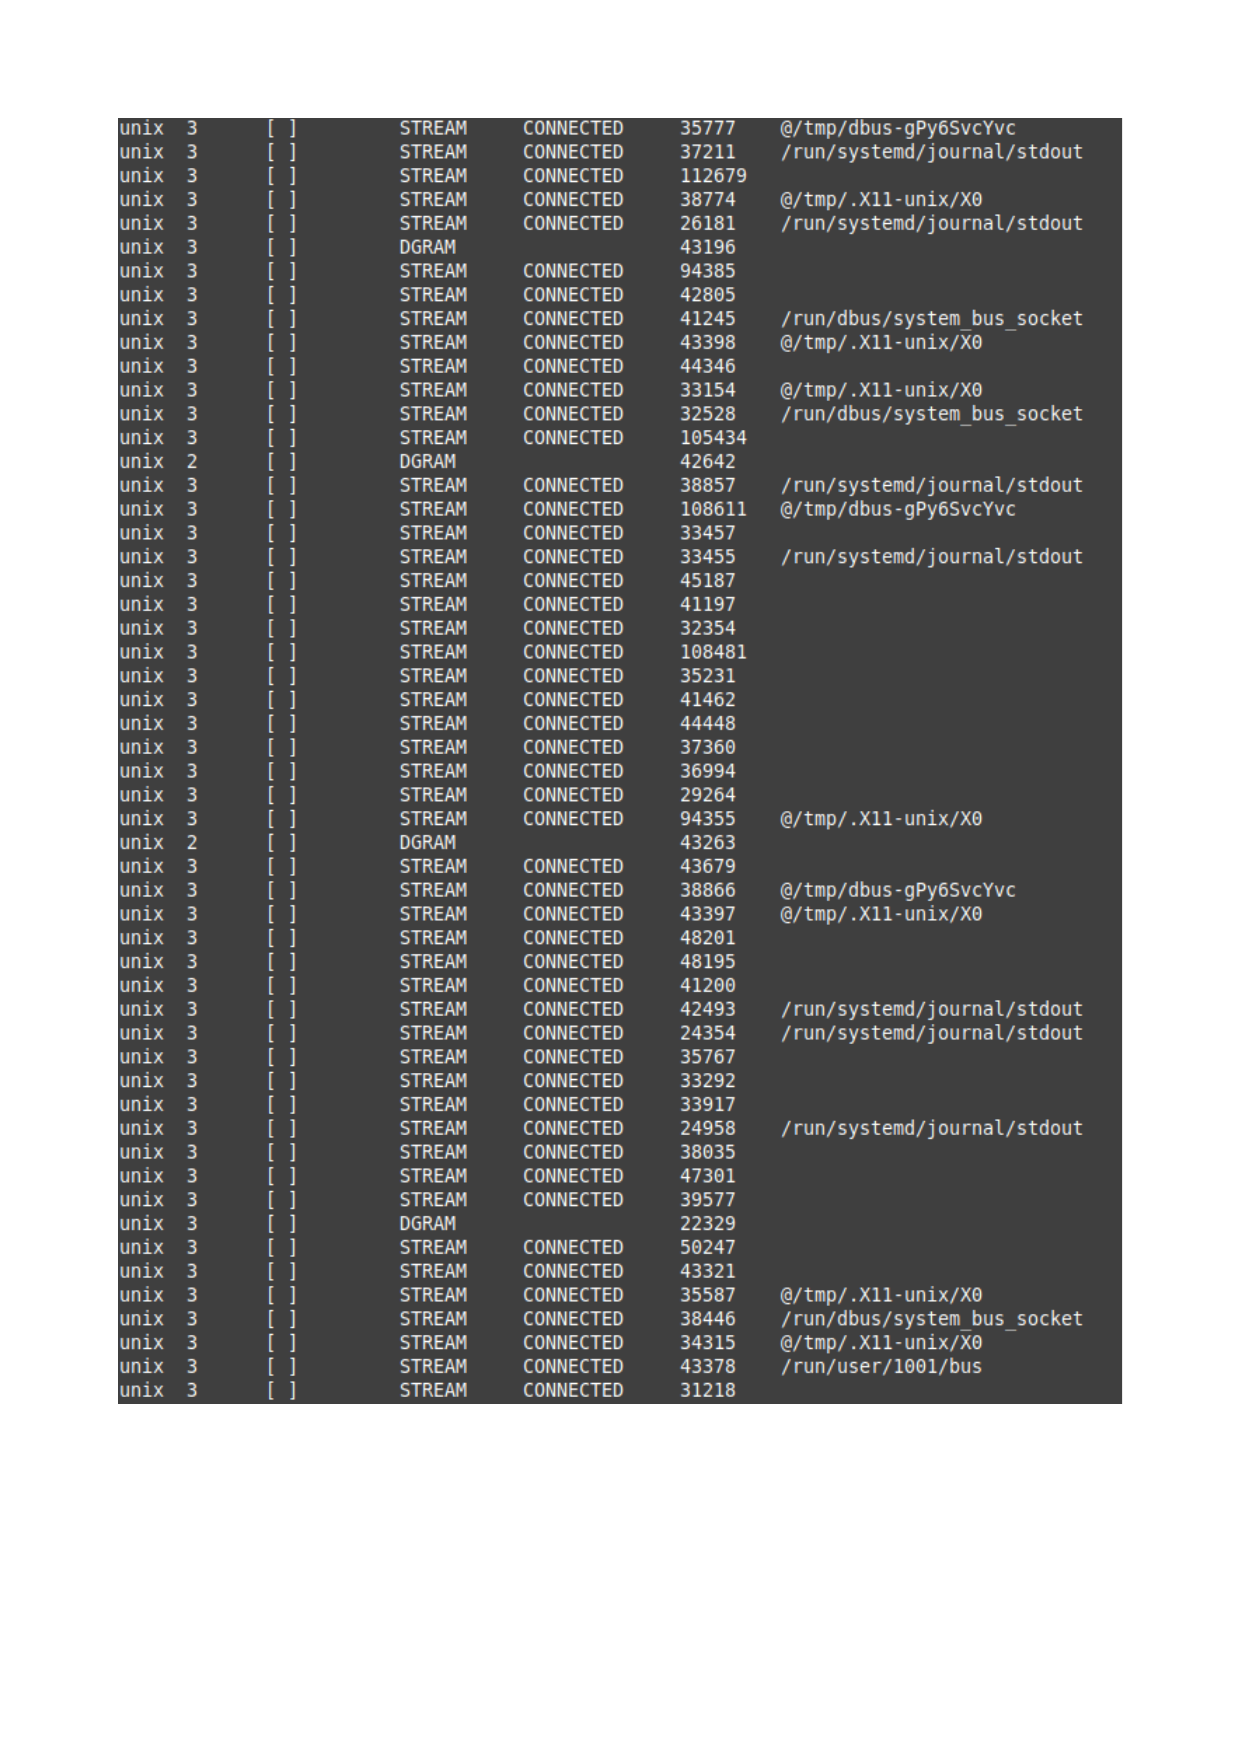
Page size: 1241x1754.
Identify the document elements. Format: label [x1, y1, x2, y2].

picture [118, 118, 1123, 1404]
